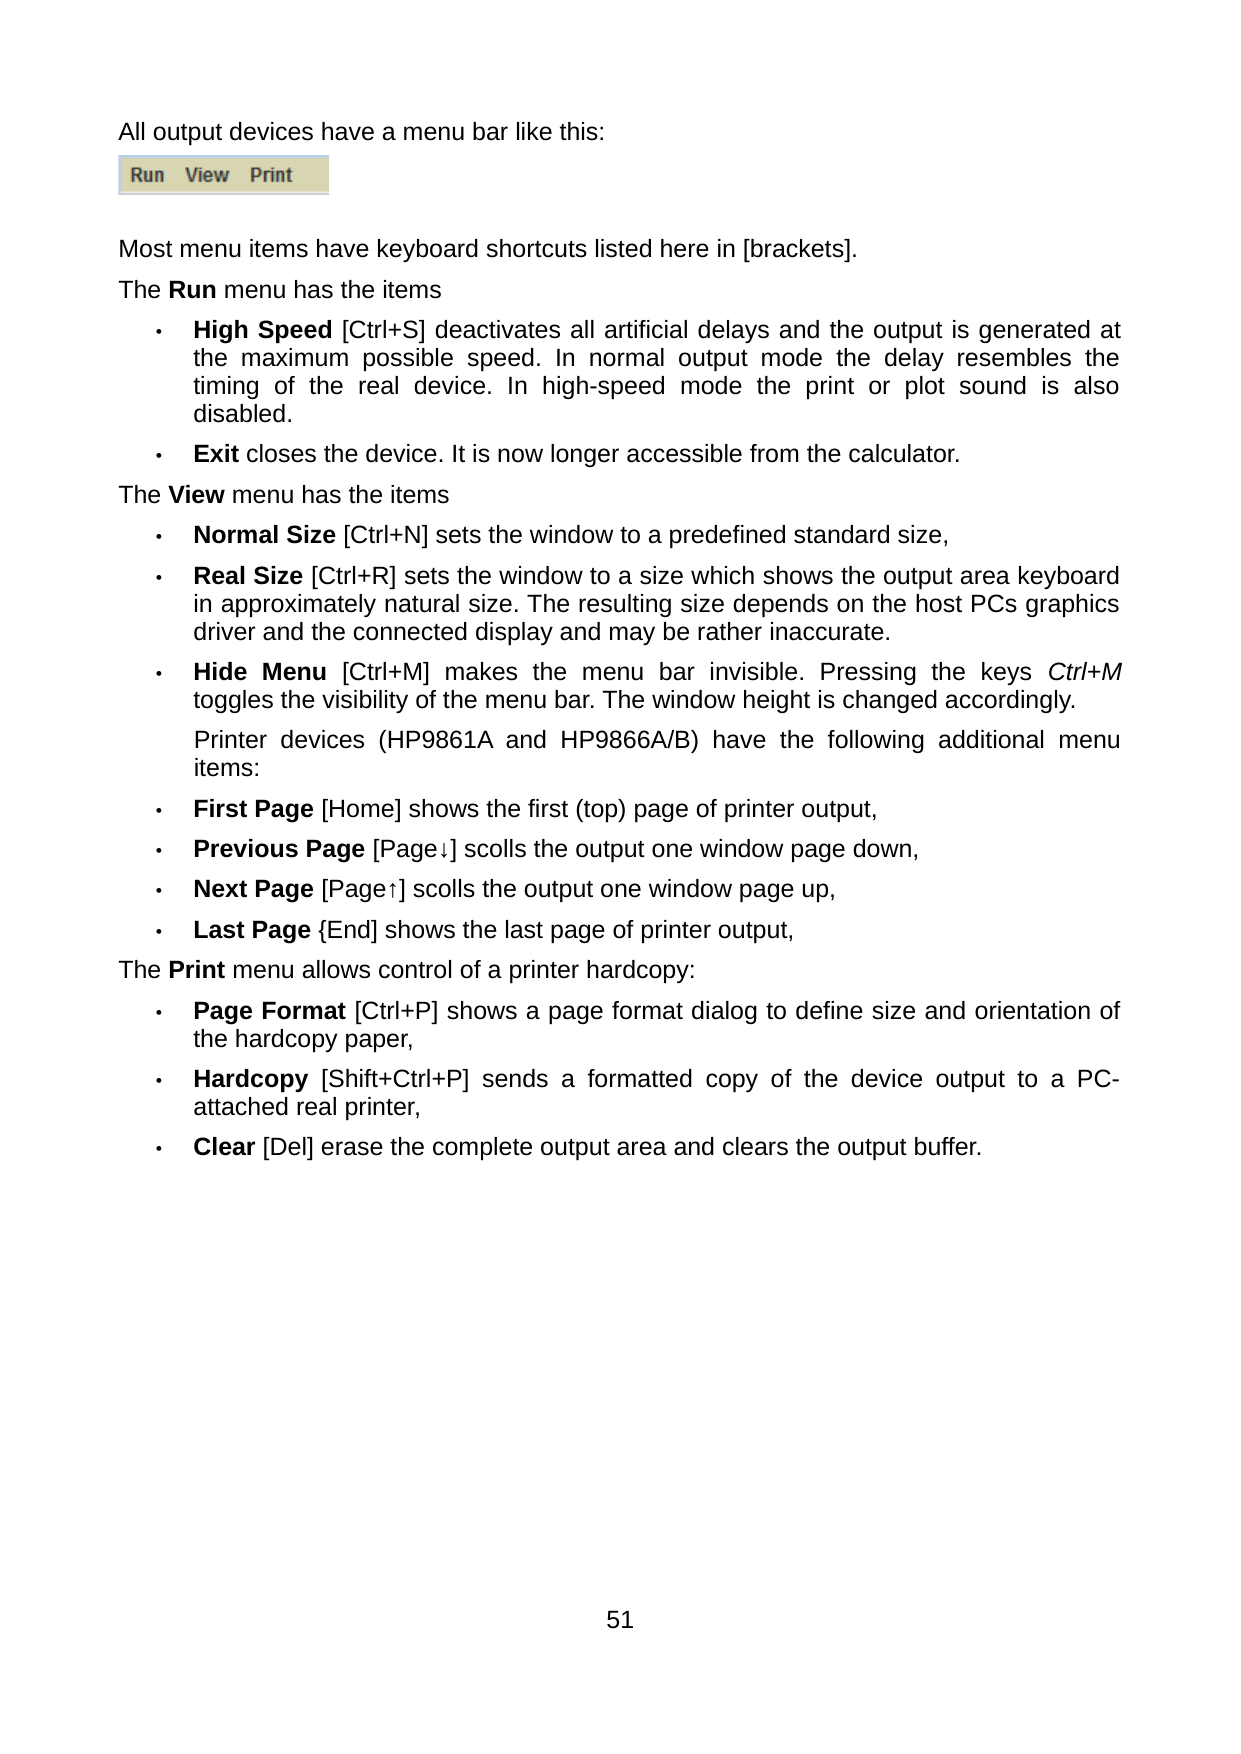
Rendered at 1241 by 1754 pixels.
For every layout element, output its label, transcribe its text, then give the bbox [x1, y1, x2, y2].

list Page Format [Ctrl+P] shows a page format dialog to define size and orientation of the hardcopy paper, [156, 996, 1122, 1052]
list Exit closes the device. It is now longer accessible from the calculator. [156, 440, 1122, 468]
list First Page [Home] shows the first (top) page of printer output, [156, 794, 1122, 822]
text The View menu has the items [118, 481, 1122, 508]
list Previous Page [Page↓] scolls the output one window page down, [156, 835, 1122, 863]
text The Run menu has the items [118, 276, 1122, 303]
list High Speed [Ctrl+S] deactivates all artificial delays and the output is generated at the maximum possible speed. In normal output mode the delay resembles the timing of the real device. In high-speed mode the print or plot sound is also disabled. [156, 316, 1122, 428]
list Hide Menu [Ctrl+M] makes the menu bar invisible. Pressing the keys Ctrl+M toggles the visibility of the menu bar. The window height is changed accordingly. [156, 658, 1122, 713]
list Normal Size [Ctrl+N] sets the window to a predefined standard size, [156, 521, 1122, 549]
list Real Size [Ctrl+R] sets the window to a size which shows the output area keyboard in approximately natural size. The resulting size depends on the host PCs graphics driver and the connected display and may be rather inaccurate. [156, 561, 1122, 645]
text Most menu items have keyboard shortcuts listed here in [brackets]. [118, 235, 1122, 263]
picture [118, 155, 330, 195]
text The Print menu allows control of a printer hardcopy: [118, 956, 1122, 984]
list Hardcopy [Shift+Ctrl+P] sends a formatted copy of the device output to a PC-attached real printer, [156, 1065, 1122, 1121]
list Clear [Del] erase the complete output area and clears the output buffer. [156, 1133, 1122, 1161]
list Last Page {End] shows the last page of printer output, [156, 916, 1122, 943]
text Printer devices (HP9861A and HP9866A/B) have the following additional menu items: [193, 726, 1122, 782]
list Next Page [Page↑] scolls the output one window page up, [156, 875, 1122, 903]
text All output devices have a menu bar like this: [118, 118, 1122, 146]
